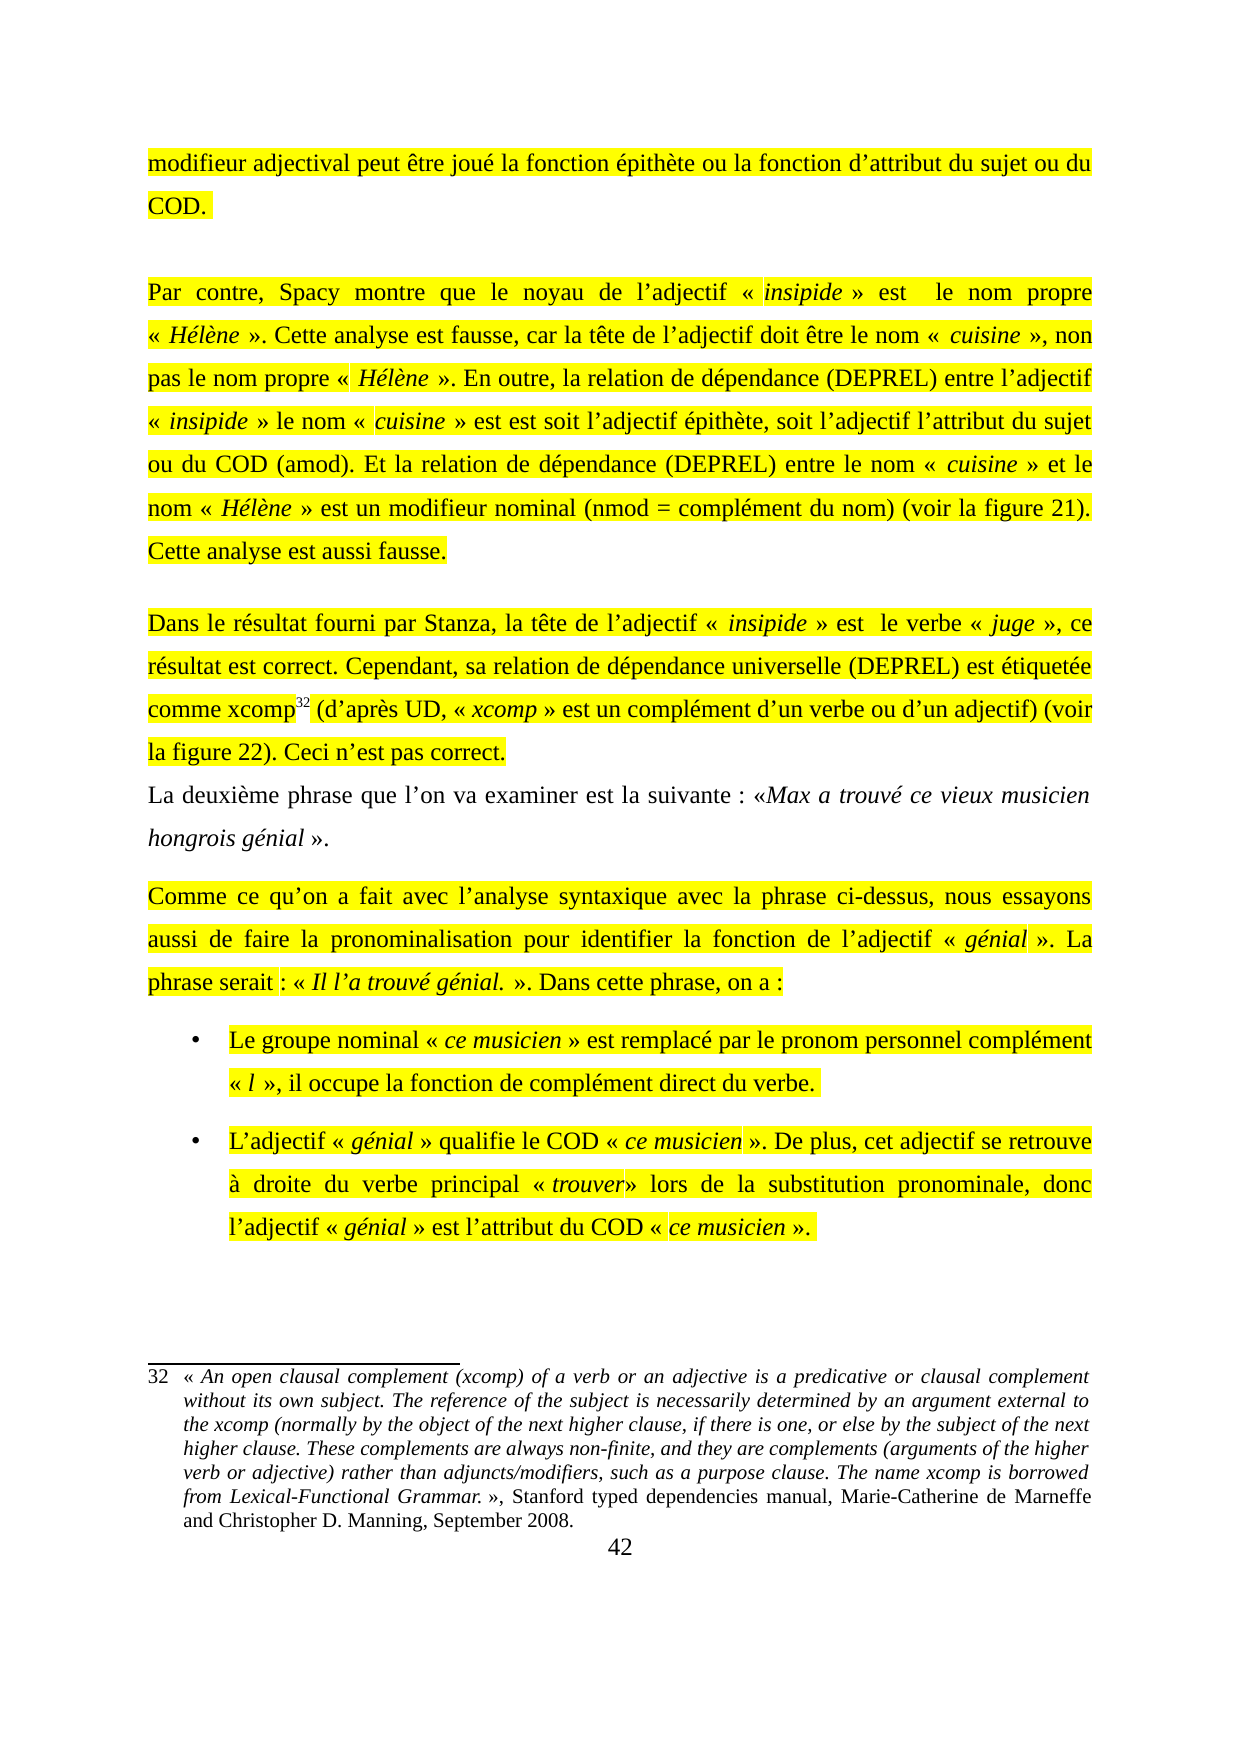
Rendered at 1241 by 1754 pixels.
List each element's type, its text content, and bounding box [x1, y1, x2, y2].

text « An open clausal complement (xcomp) of a verb or an adjective is a predicative or clausal complement without its own subject. The reference of the subject is necessarily determined by an argument external to the xcomp (normally by the object of the next higher clause, if there is one, or else by the subject of the next higher clause. These complements are always non-finite, and they are complements (arguments of the higher verb or adjective) rather than adjuncts/modifiers, such as a purpose clause. The name xcomp is borrowed from Lexical-Functional Grammar. », Stanford typed dependencies manual, Marie-Catherine de Marneffe and Christopher D. Manning, September 2008. [148, 1364, 1092, 1532]
text Comme ce qu’on a fait avec l’analyse syntaxique avec la phrase ci-dessus, nous essayons aussi de faire la pronominalisation pour identifier la fonction de l’adjectif « génial ». La phrase serait : « Il l’a trouvé génial. ». Dans cette phrase, on a : [148, 881, 1092, 996]
text modifieur adjectival peut être joué la fonction épithète ou la fonction d’attribut du sujet ou du COD. [148, 148, 1092, 219]
text La deuxième phrase que l’on va examiner est la suivante : «Max a trouvé ce vieux musicien hongrois génial ». [148, 780, 1092, 852]
list L’adjectif « génial » qualifie le COD « ce musicien ». De plus, cet adjectif se retrouve à droite du verbe principal « trouver» lors de la substitution pronominale, donc l’adjectif « génial » est l’attribut du COD « ce musicien ». [191, 1126, 1092, 1241]
text Dans le résultat fourni par Stanza, la tête de l’adjectif « insipide » est le verbe « juge », ce résultat est correct. Cependant, sa relation de dépendance universelle (DEPREL) est étiquetée comme xcomp (d’après UD, « xcomp » est un complément d’un verbe ou d’un adjectif) (voir la figure 22). Ceci n’est pas correct. [148, 608, 1092, 766]
text Par contre, Spacy montre que le noyau de l’adjectif « insipide » est le nom propre « Hélène ». Cette analyse est fausse, car la tête de l’adjectif doit être le nom « cuisine », non pas le nom propre « Hélène ». En outre, la relation de dépendance (DEPREL) entre l’adjectif « insipide » le nom « cuisine » est est soit l’adjectif épithète, soit l’adjectif l’attribut du sujet ou du COD (amod). Et la relation de dépendance (DEPREL) entre le nom « cuisine » et le nom « Hélène » est un modifieur nominal (nmod = complément du nom) (voir la figure 21). Cette analyse est aussi fausse. [148, 277, 1092, 564]
list Le groupe nominal « ce musicien » est remplacé par le pronom personnel complément « l », il occupe la fonction de complément direct du verbe. [191, 1025, 1092, 1097]
